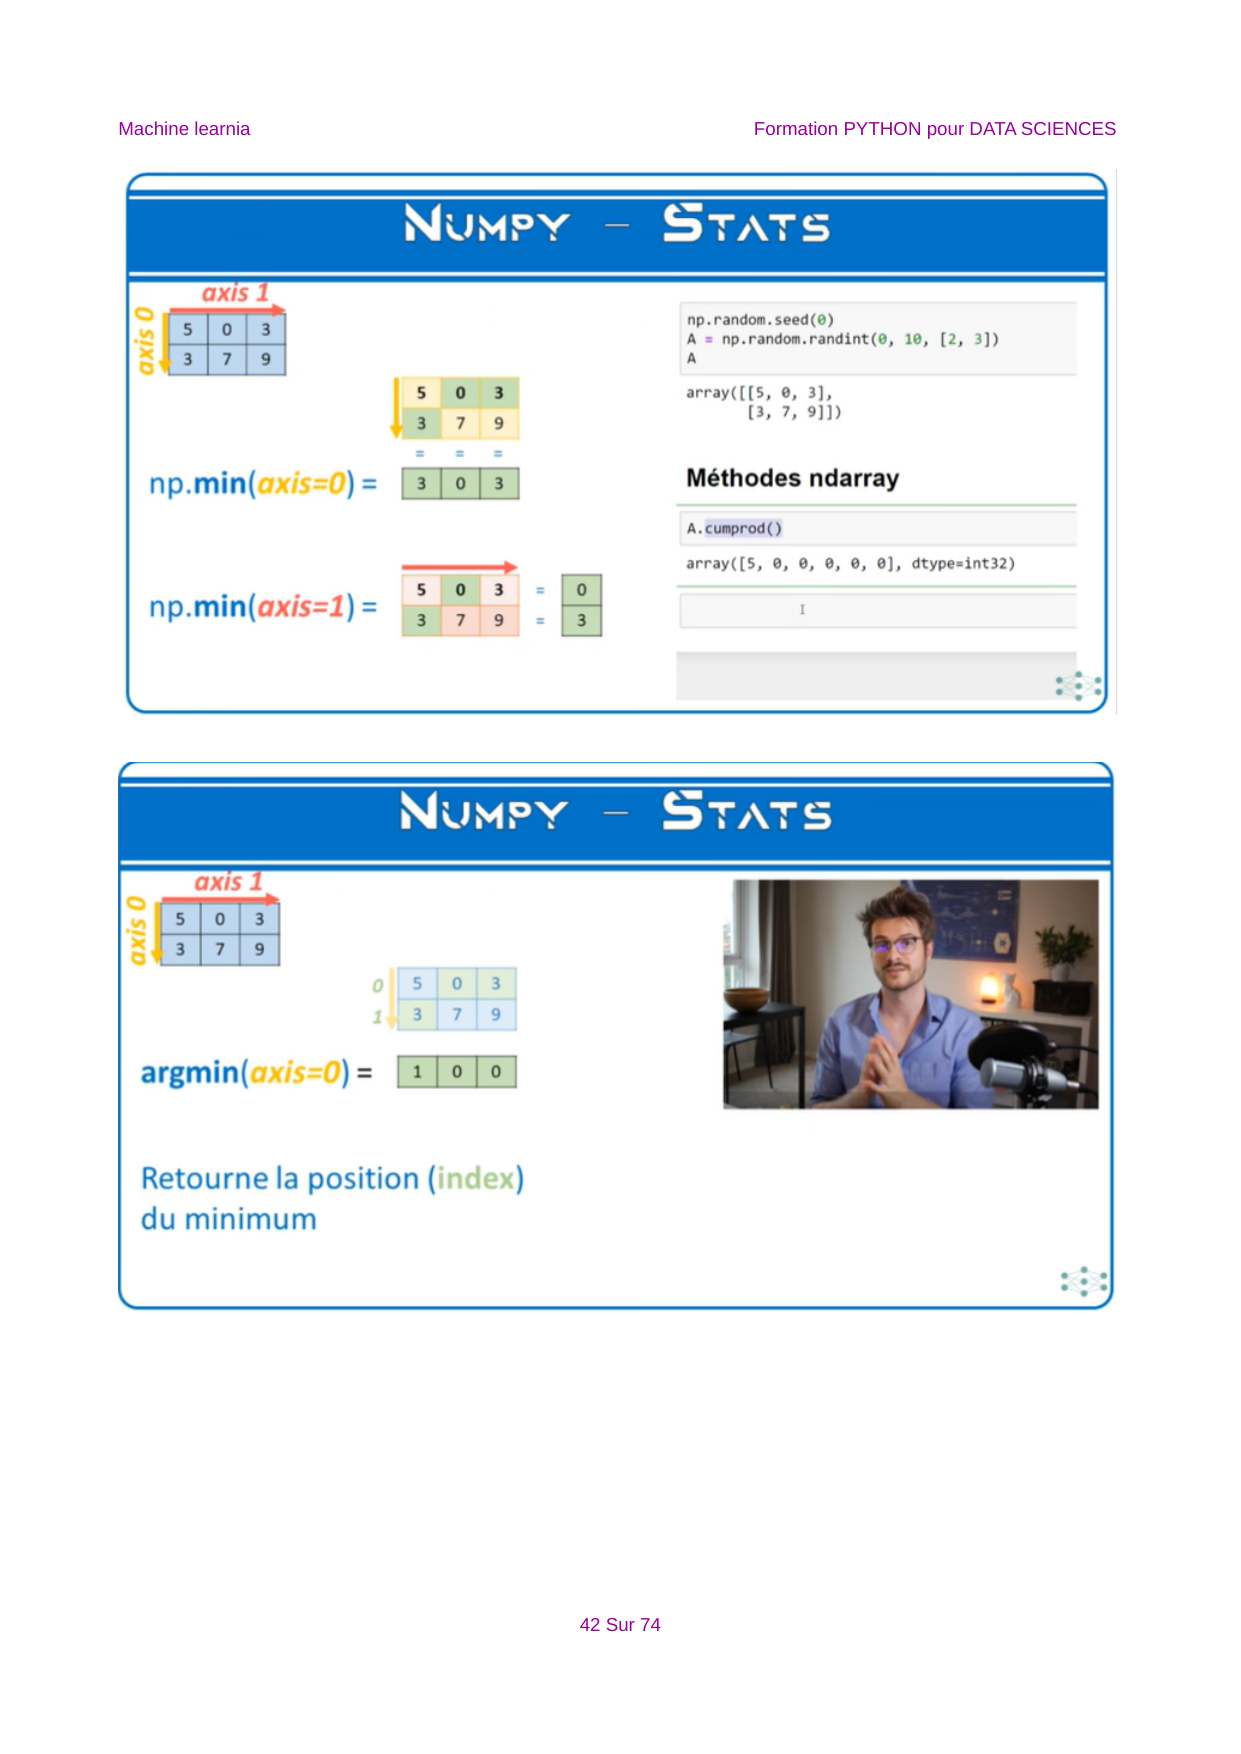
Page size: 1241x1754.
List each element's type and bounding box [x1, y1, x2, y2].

picture [118, 169, 1122, 715]
picture [118, 762, 1122, 1311]
